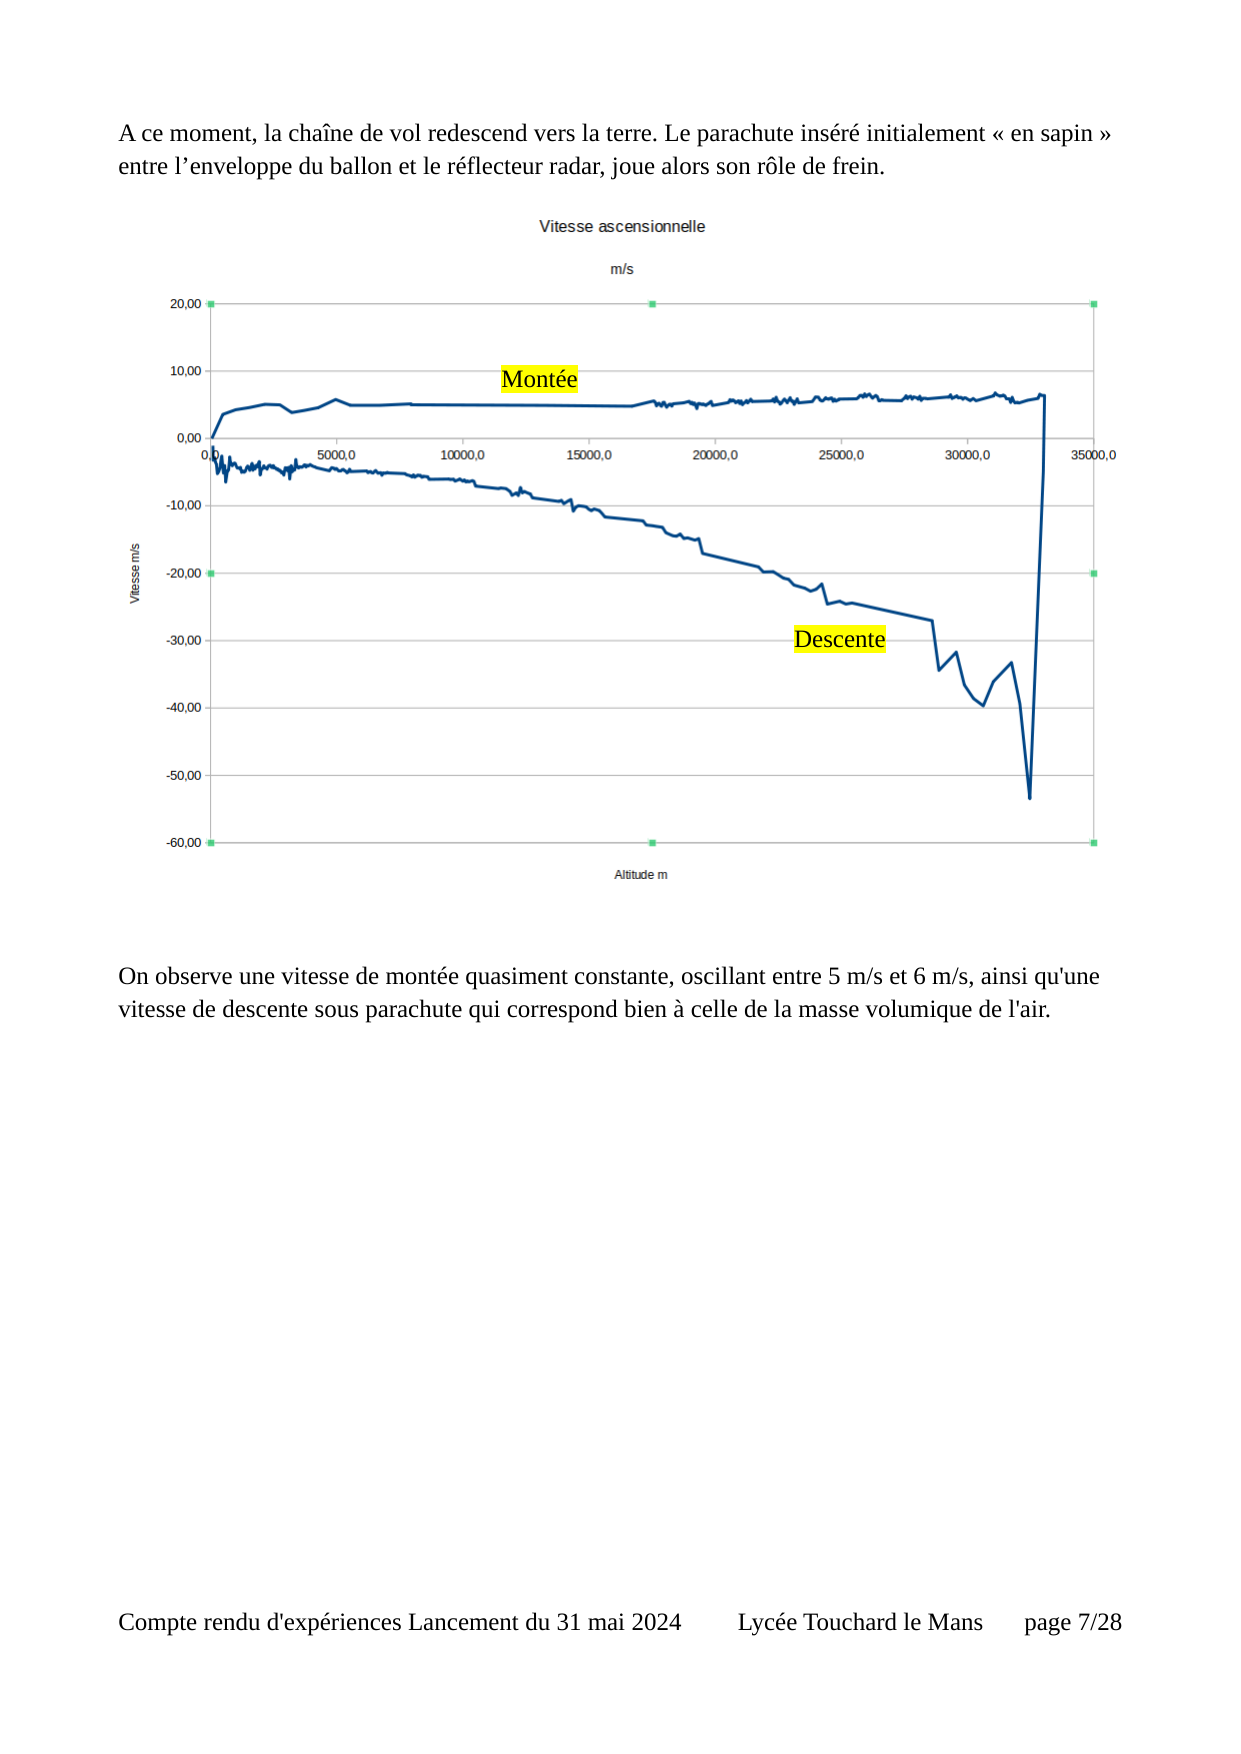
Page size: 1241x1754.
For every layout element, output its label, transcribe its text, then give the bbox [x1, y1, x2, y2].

picture [118, 198, 1123, 891]
text On observe une vitesse de montée quasiment constante, oscillant entre 5 m/s et 6 m/s, ainsi qu'une vitesse de descente sous parachute qui correspond bien à celle de la masse volumique de l'air. [118, 961, 1122, 1023]
text A ce moment, la chaîne de vol redescend vers la terre. Le parachute inséré initialement « en sapin » entre l’enveloppe du ballon et le réflecteur radar, joue alors son rôle de frein. [118, 118, 1122, 180]
